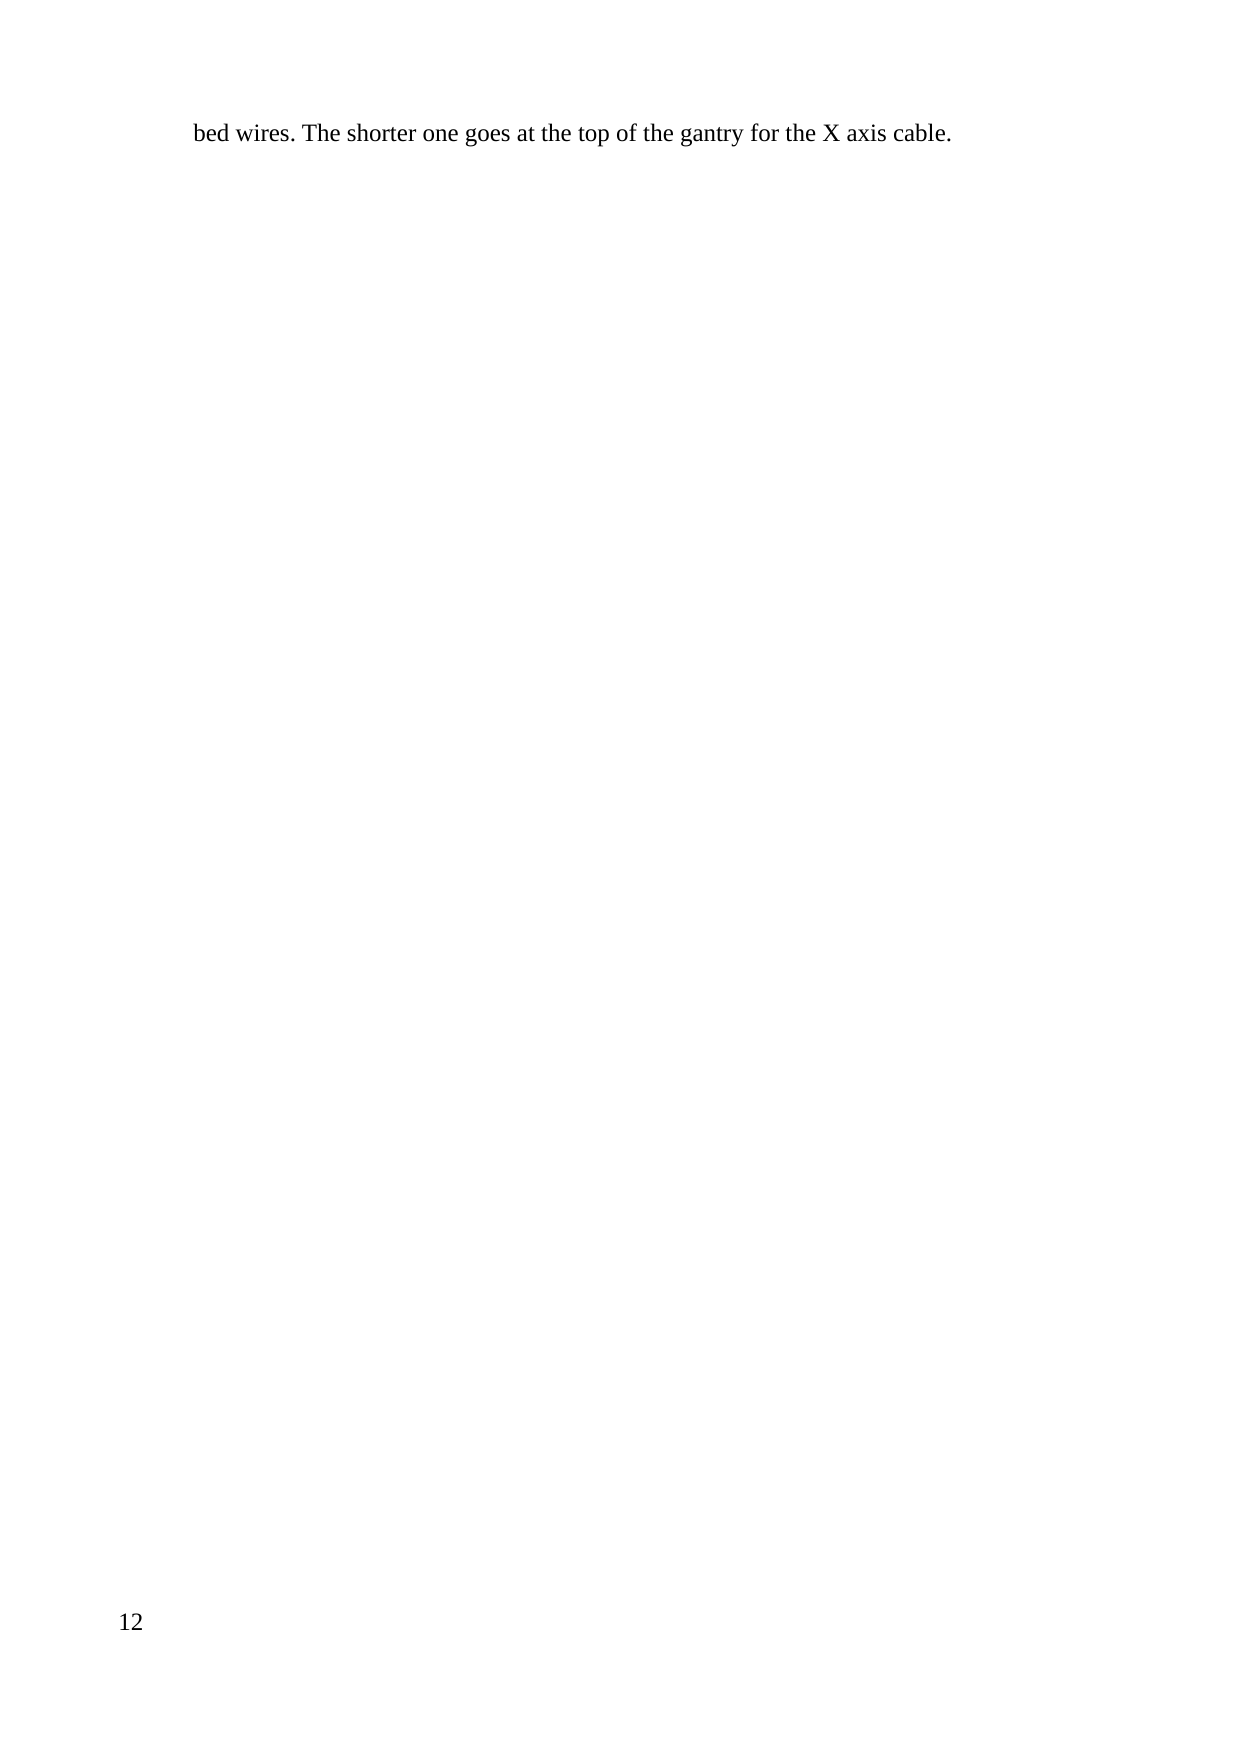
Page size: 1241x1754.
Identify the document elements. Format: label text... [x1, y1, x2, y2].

list bed wires. The shorter one goes at the top of the gantry for the X axis cable. [156, 118, 1122, 147]
